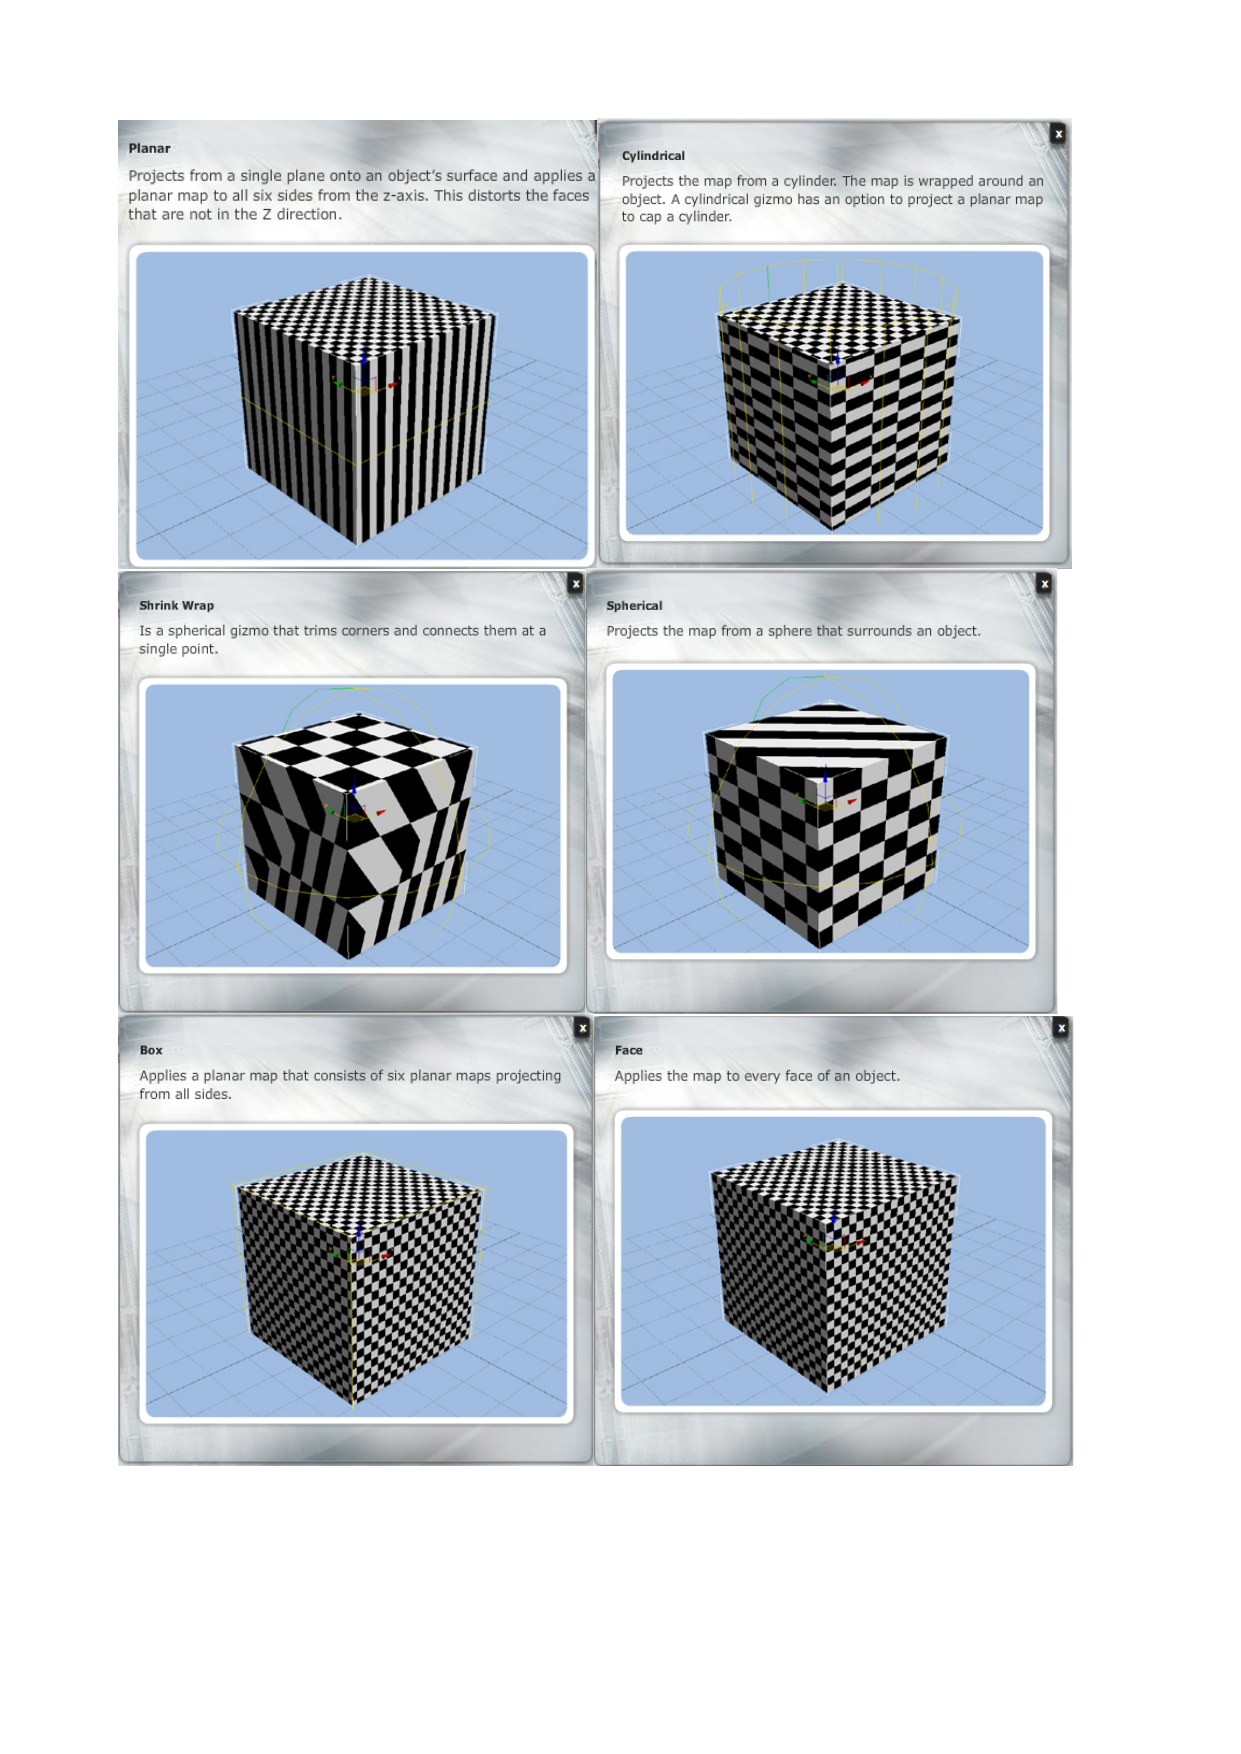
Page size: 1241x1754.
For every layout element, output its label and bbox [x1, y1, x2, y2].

picture [118, 118, 1074, 1466]
